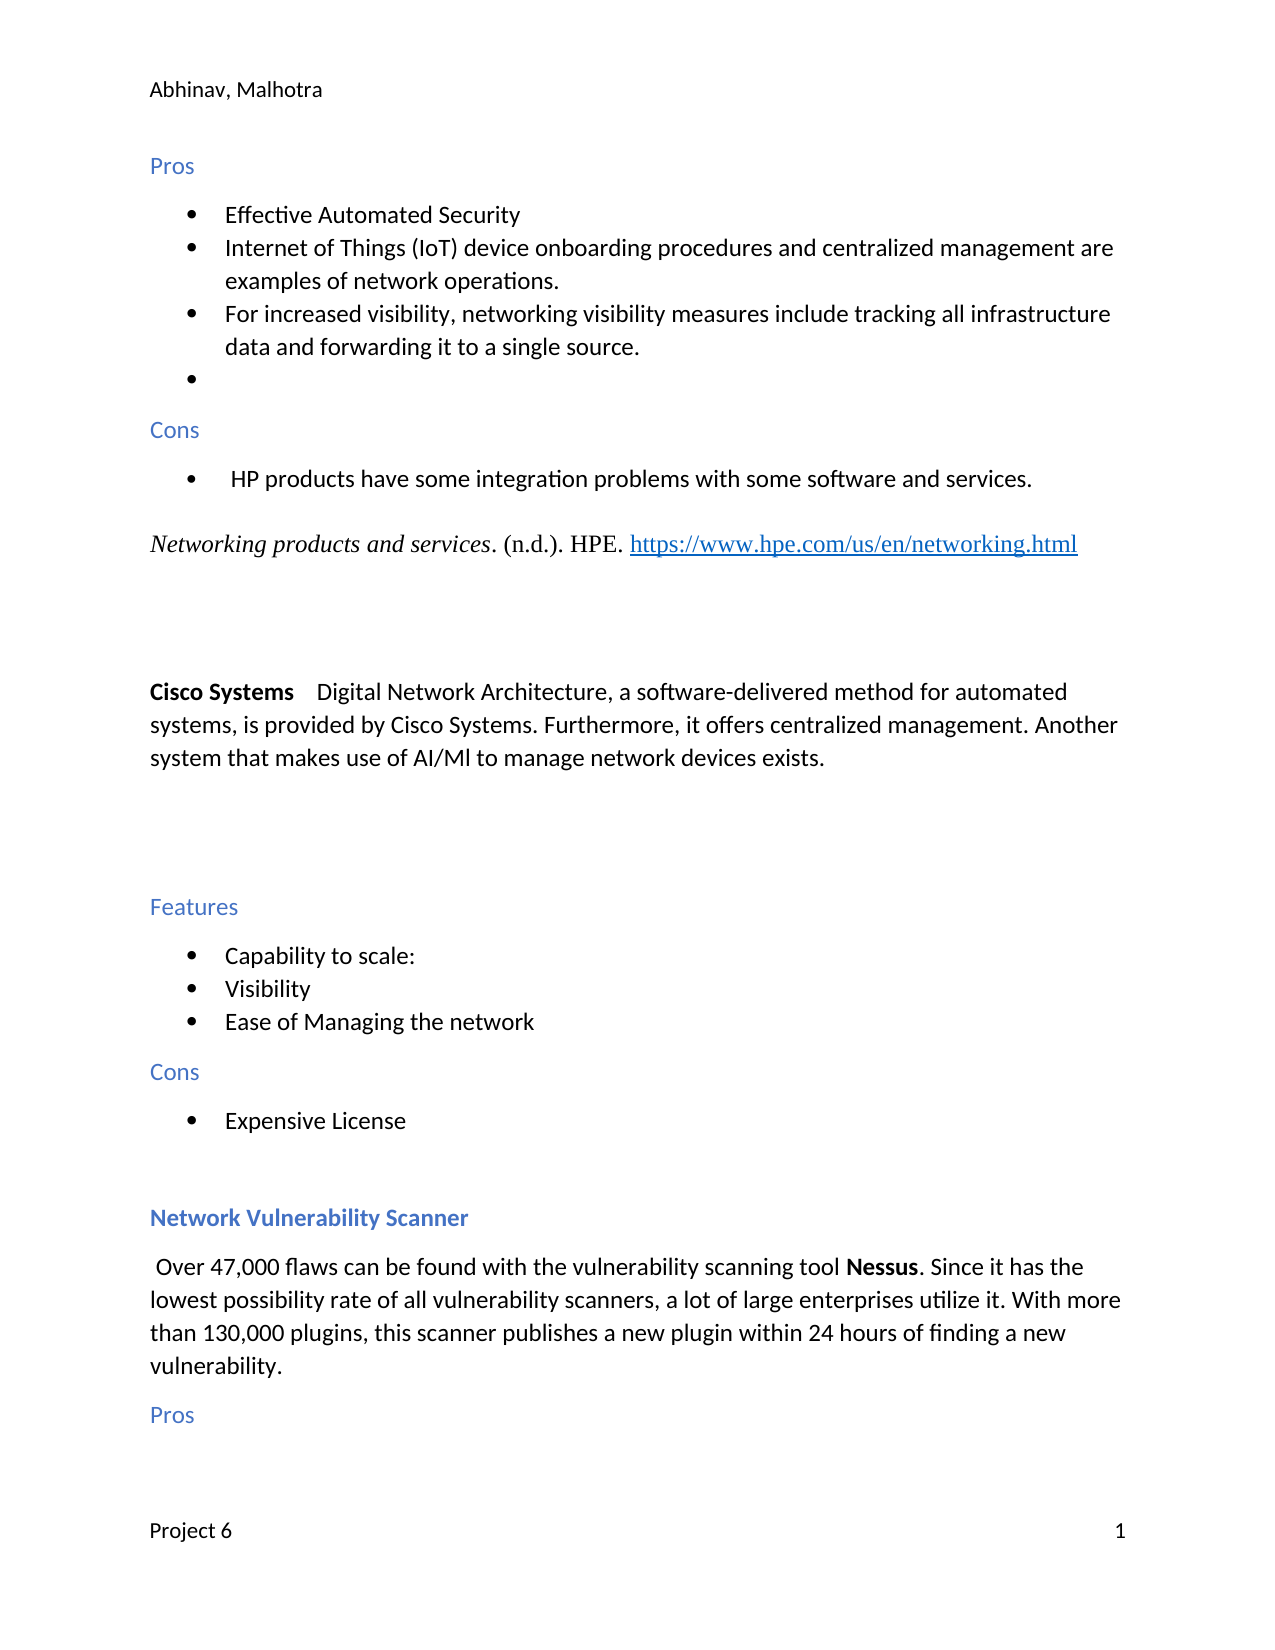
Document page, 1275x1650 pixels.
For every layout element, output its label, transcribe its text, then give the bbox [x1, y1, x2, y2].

list Visibility [187, 973, 1125, 1004]
list Effective Automated Security [187, 199, 1125, 230]
text Cons [150, 414, 1125, 444]
list HP products have some integration problems with some software and services. [187, 463, 1125, 494]
list Ease of Managing the network [187, 1006, 1125, 1037]
text Cisco Systems Digital Network Architecture, a software-delivered method for automated systems, is provided by Cisco Systems. Furthermore, it offers centralized management. Another system that makes use of AI/Ml to manage network devices exists. [150, 676, 1125, 772]
text Pros [150, 1399, 1125, 1430]
list Internet of Things (IoT) device onboarding procedures and centralized management are examples of network operations. [187, 232, 1125, 296]
text Over 47,000 flaws can be found with the vulnerability scanning tool Nessus. Since it has the lowest possibility rate of all vulnerability scanners, a lot of large enterprises utilize it. With more than 130,000 plugins, this scanner publishes a new plugin within 24 hours of finding a new vulnerability. [150, 1251, 1125, 1381]
list Capability to scale: [187, 940, 1125, 971]
text Networking products and services. (n.d.). HPE. https://www.hpe.com/us/en/networking.html [150, 513, 1125, 563]
text Cons [150, 1056, 1125, 1086]
text Pros [150, 150, 1125, 181]
list For increased visibility, networking visibility measures include tracking all infrastructure data and forwarding it to a single source. [187, 298, 1125, 362]
list Expensive License [187, 1105, 1125, 1136]
text Network Vulnerability Scanner [150, 1202, 1125, 1232]
text Features [150, 891, 1125, 921]
